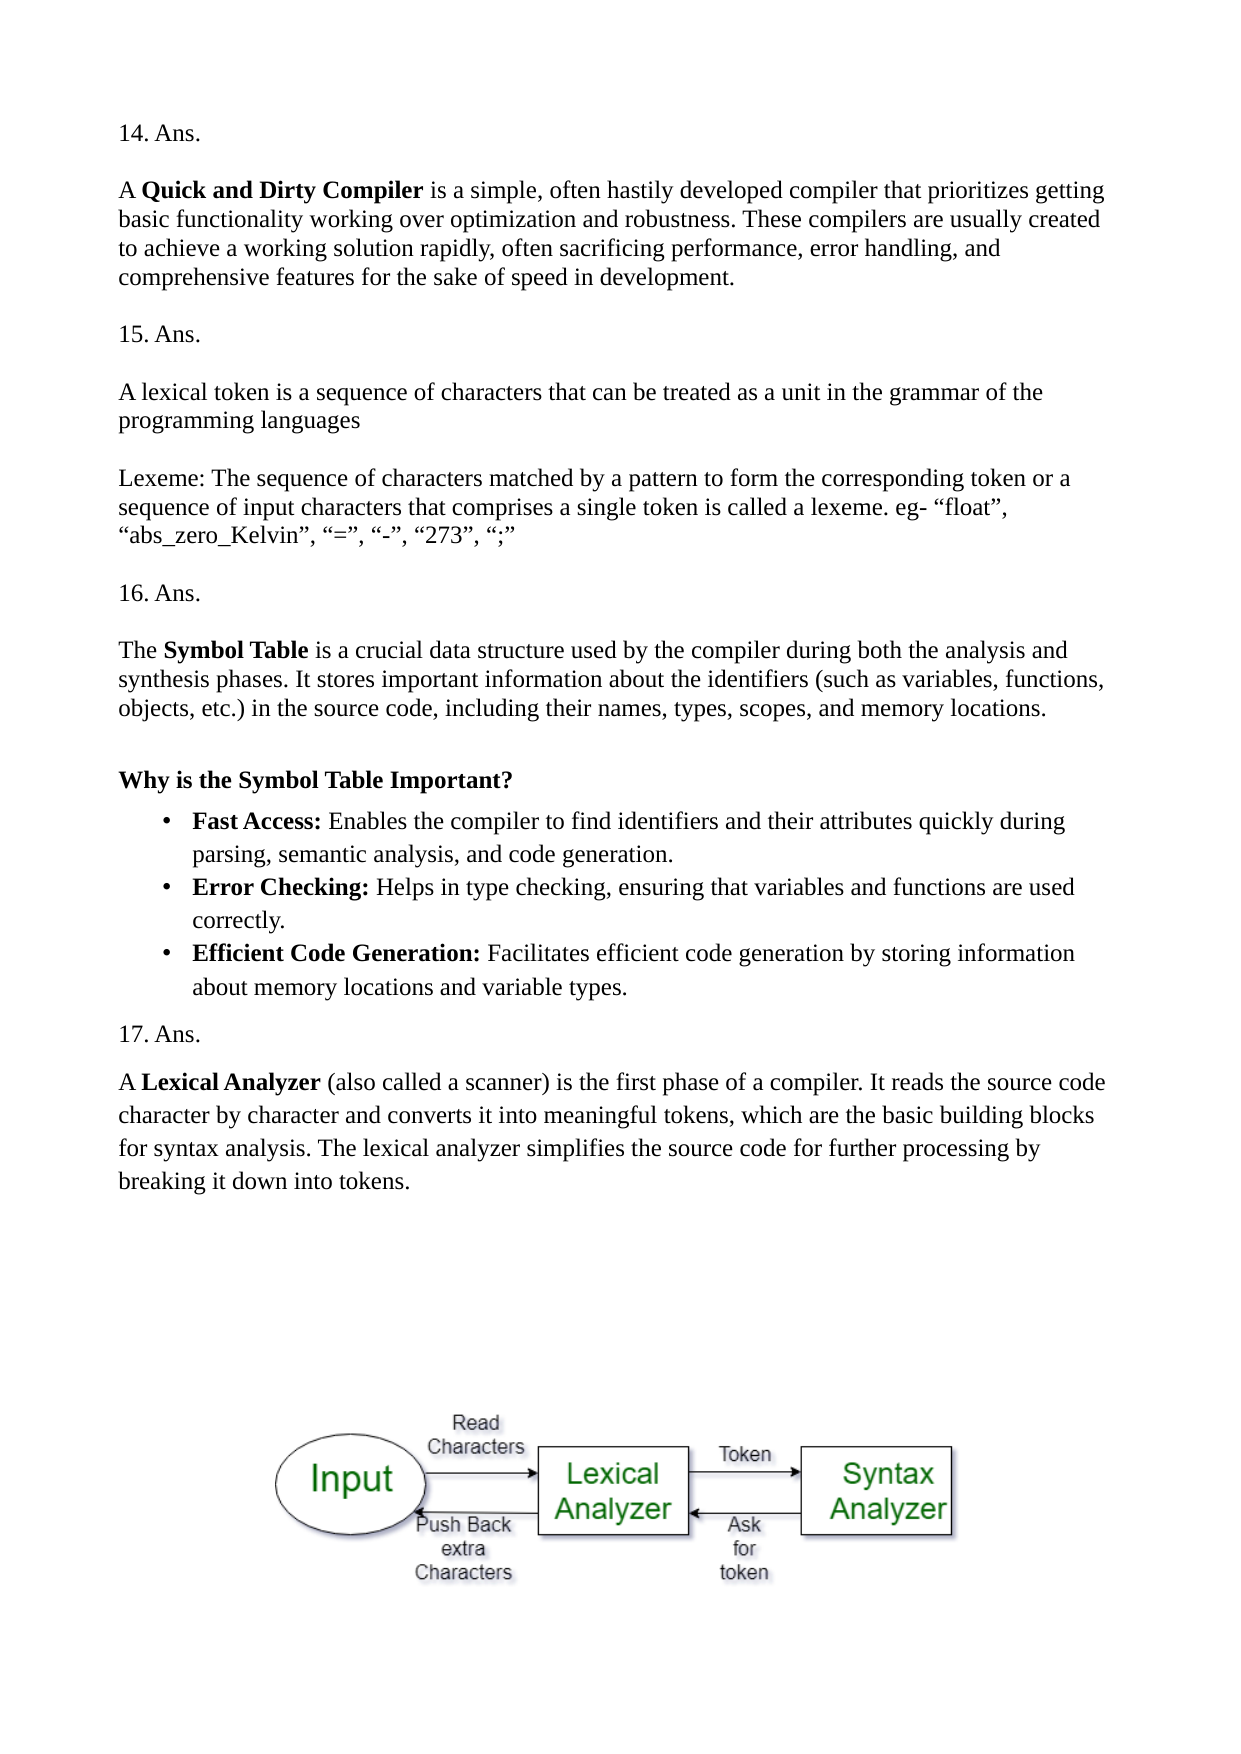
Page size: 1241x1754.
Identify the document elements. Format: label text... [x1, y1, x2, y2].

list Fast Access: Enables the compiler to find identifiers and their attributes quickly during parsing, semantic analysis, and code generation. [162, 806, 1122, 868]
text 16. Ans. [118, 578, 1122, 607]
text A Lexical Analyzer (also called a scanner) is the first phase of a compiler. It reads the source code character by character and converts it into meaningful tokens, which are the basic building blocks for syntax analysis. The lexical analyzer simplifies the source code for further processing by breaking it down into tokens. [118, 1067, 1122, 1194]
list Error Checking: Helps in type checking, ensuring that variables and functions are used correctly. [162, 872, 1122, 934]
text The Symbol Table is a crucial data structure used by the compiler during both the analysis and synthesis phases. It stores important information about the identifiers (such as variables, functions, objects, etc.) in the source code, including their names, types, scopes, and memory locations. [118, 636, 1122, 722]
text 17. Ans. [118, 1019, 1122, 1048]
text 15. Ans. [118, 319, 1122, 348]
text 14. Ans. [118, 118, 1122, 147]
text Lexeme: The sequence of characters matched by a pattern to form the corresponding token or a sequence of input characters that comprises a single token is called a lexeme. eg- “float”, “abs_zero_Kelvin”, “=”, “-”, “273”, “;” [118, 463, 1122, 549]
text A lexical token is a sequence of characters that can be treated as a unit in the grammar of the programming languages [118, 377, 1122, 434]
list Efficient Code Generation: Facilitates efficient code generation by storing information about memory locations and variable types. [162, 938, 1122, 1000]
picture [275, 1308, 965, 1597]
subtitle Why is the Symbol Table Important? [118, 765, 1122, 794]
text A Quick and Dirty Compiler is a simple, often hastily developed compiler that prioritizes getting basic functionality working over optimization and robustness. These compilers are usually created to achieve a working solution rapidly, often sacrificing performance, error handling, and comprehensive features for the sake of speed in development. [118, 176, 1122, 291]
